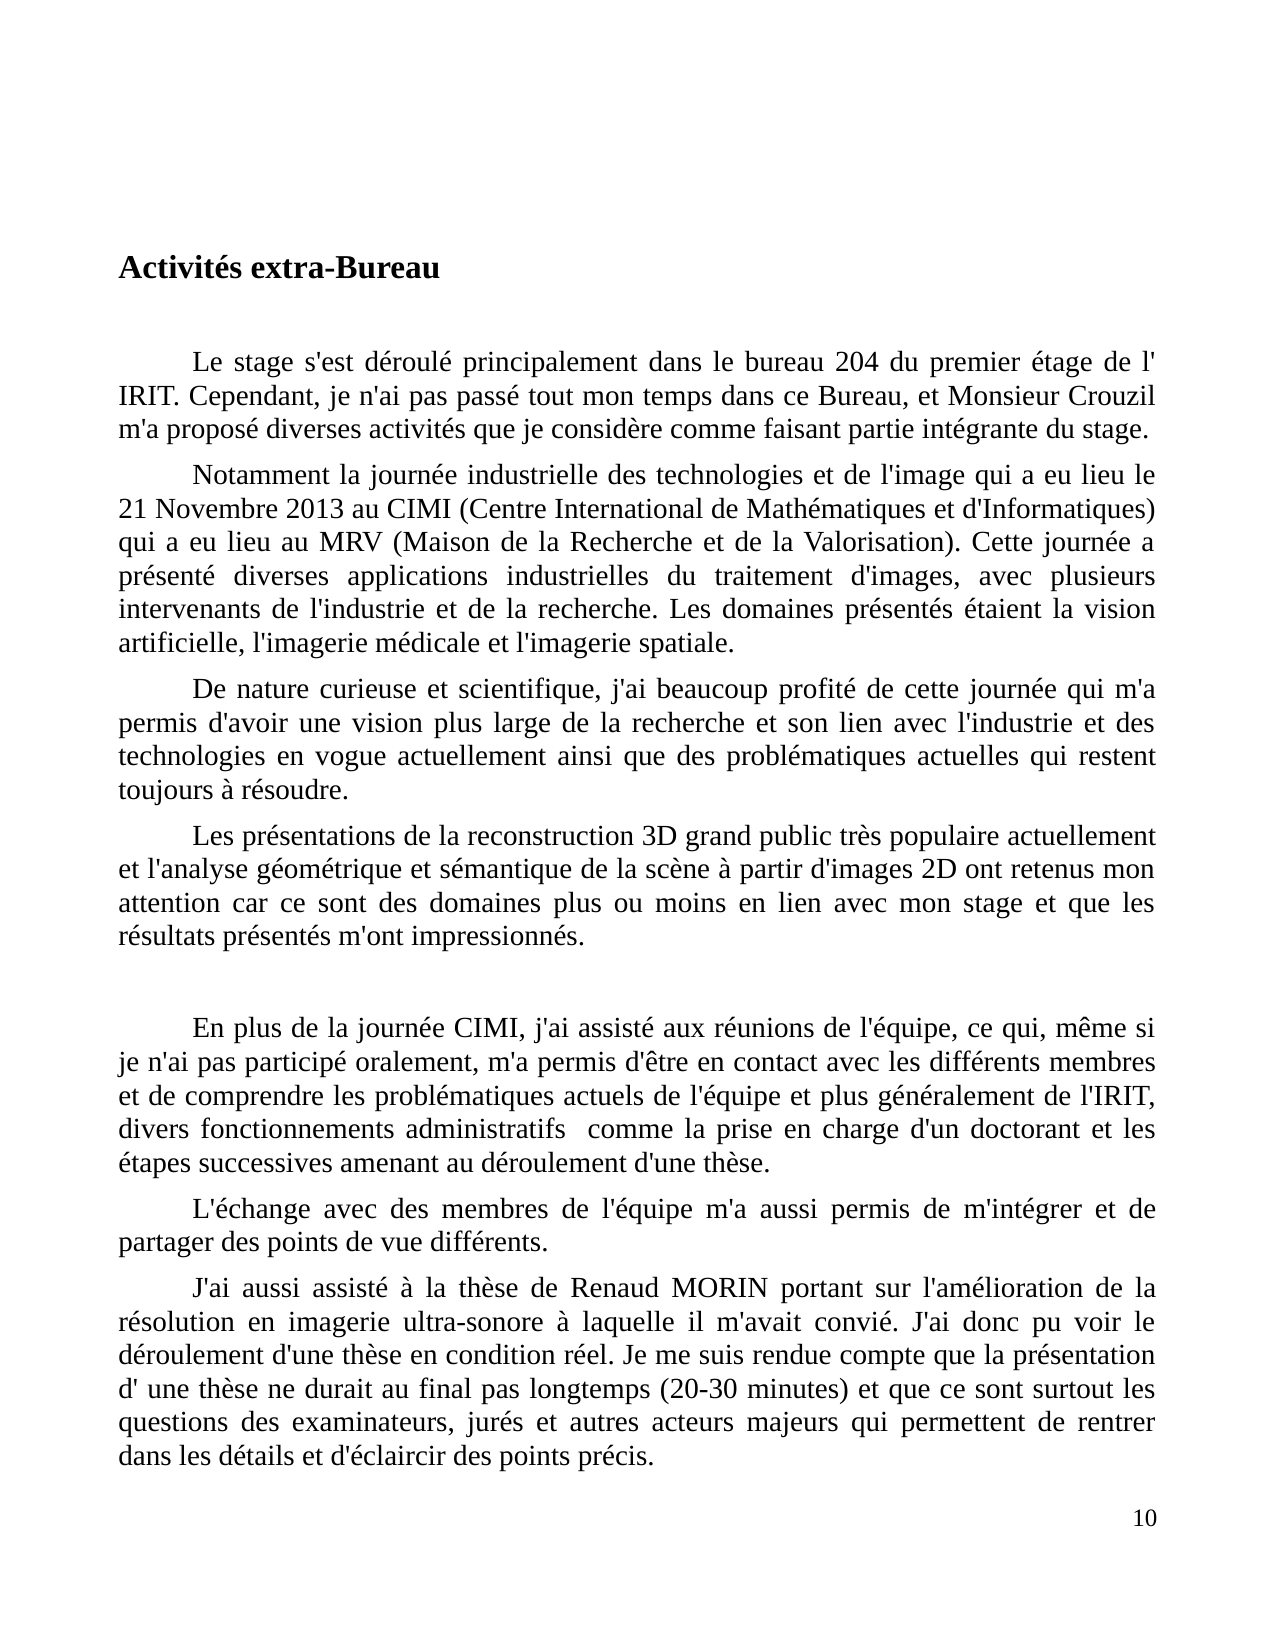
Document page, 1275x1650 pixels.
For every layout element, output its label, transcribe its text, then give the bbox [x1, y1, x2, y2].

text L'échange avec des membres de l'équipe m'a aussi permis de m'intégrer et de partager des points de vue différents. [118, 1191, 1157, 1258]
text Notamment la journée industrielle des technologies et de l'image qui a eu lieu le 21 Novembre 2013 au CIMI (Centre International de Mathématiques et d'Informatiques) qui a eu lieu au MRV (Maison de la Recherche et de la Valorisation). Cette journée a présenté diverses applications industrielles du traitement d'images, avec plusieurs intervenants de l'industrie et de la recherche. Les domaines présentés étaient la vision artificielle, l'imagerie médicale et l'imagerie spatiale. [118, 457, 1157, 659]
text En plus de la journée CIMI, j'ai assisté aux réunions de l'équipe, ce qui, même si je n'ai pas participé oralement, m'a permis d'être en contact avec les différents membres et de comprendre les problématiques actuels de l'équipe et plus généralement de l'IRIT, divers fonctionnements administratifs comme la prise en charge d'un doctorant et les étapes successives amenant au déroulement d'une thèse. [118, 1011, 1157, 1178]
text Le stage s'est déroulé principalement dans le bureau 204 du premier étage de l' IRIT. Cependant, je n'ai pas passé tout mon temps dans ce Bureau, et Monsieur Crouzil m'a proposé diverses activités que je considère comme faisant partie intégrante du stage. [118, 344, 1157, 445]
text Les présentations de la reconstruction 3D grand public très populaire actuellement et l'analyse géométrique et sémantique de la scène à partir d'images 2D ont retenus mon attention car ce sont des domaines plus ou moins en lien avec mon stage et que les résultats présentés m'ont impressionnés. [118, 818, 1157, 952]
text J'ai aussi assisté à la thèse de Renaud MORIN portant sur l'amélioration de la résolution en imagerie ultra-sonore à laquelle il m'avait convié. J'ai donc pu voir le déroulement d'une thèse en condition réel. Je me suis rendue compte que la présentation d' une thèse ne durait au final pas longtemps (20-30 minutes) et que ce sont surtout les questions des examinateurs, jurés et autres acteurs majeurs qui permettent de rentrer dans les détails et d'éclaircir des points précis. [118, 1270, 1157, 1472]
subtitle Activités extra-Bureau [118, 247, 1157, 286]
text De nature curieuse et scientifique, j'ai beaucoup profité de cette journée qui m'a permis d'avoir une vision plus large de la recherche et son lien avec l'industrie et des technologies en vogue actuellement ainsi que des problématiques actuelles qui restent toujours à résoudre. [118, 671, 1157, 805]
